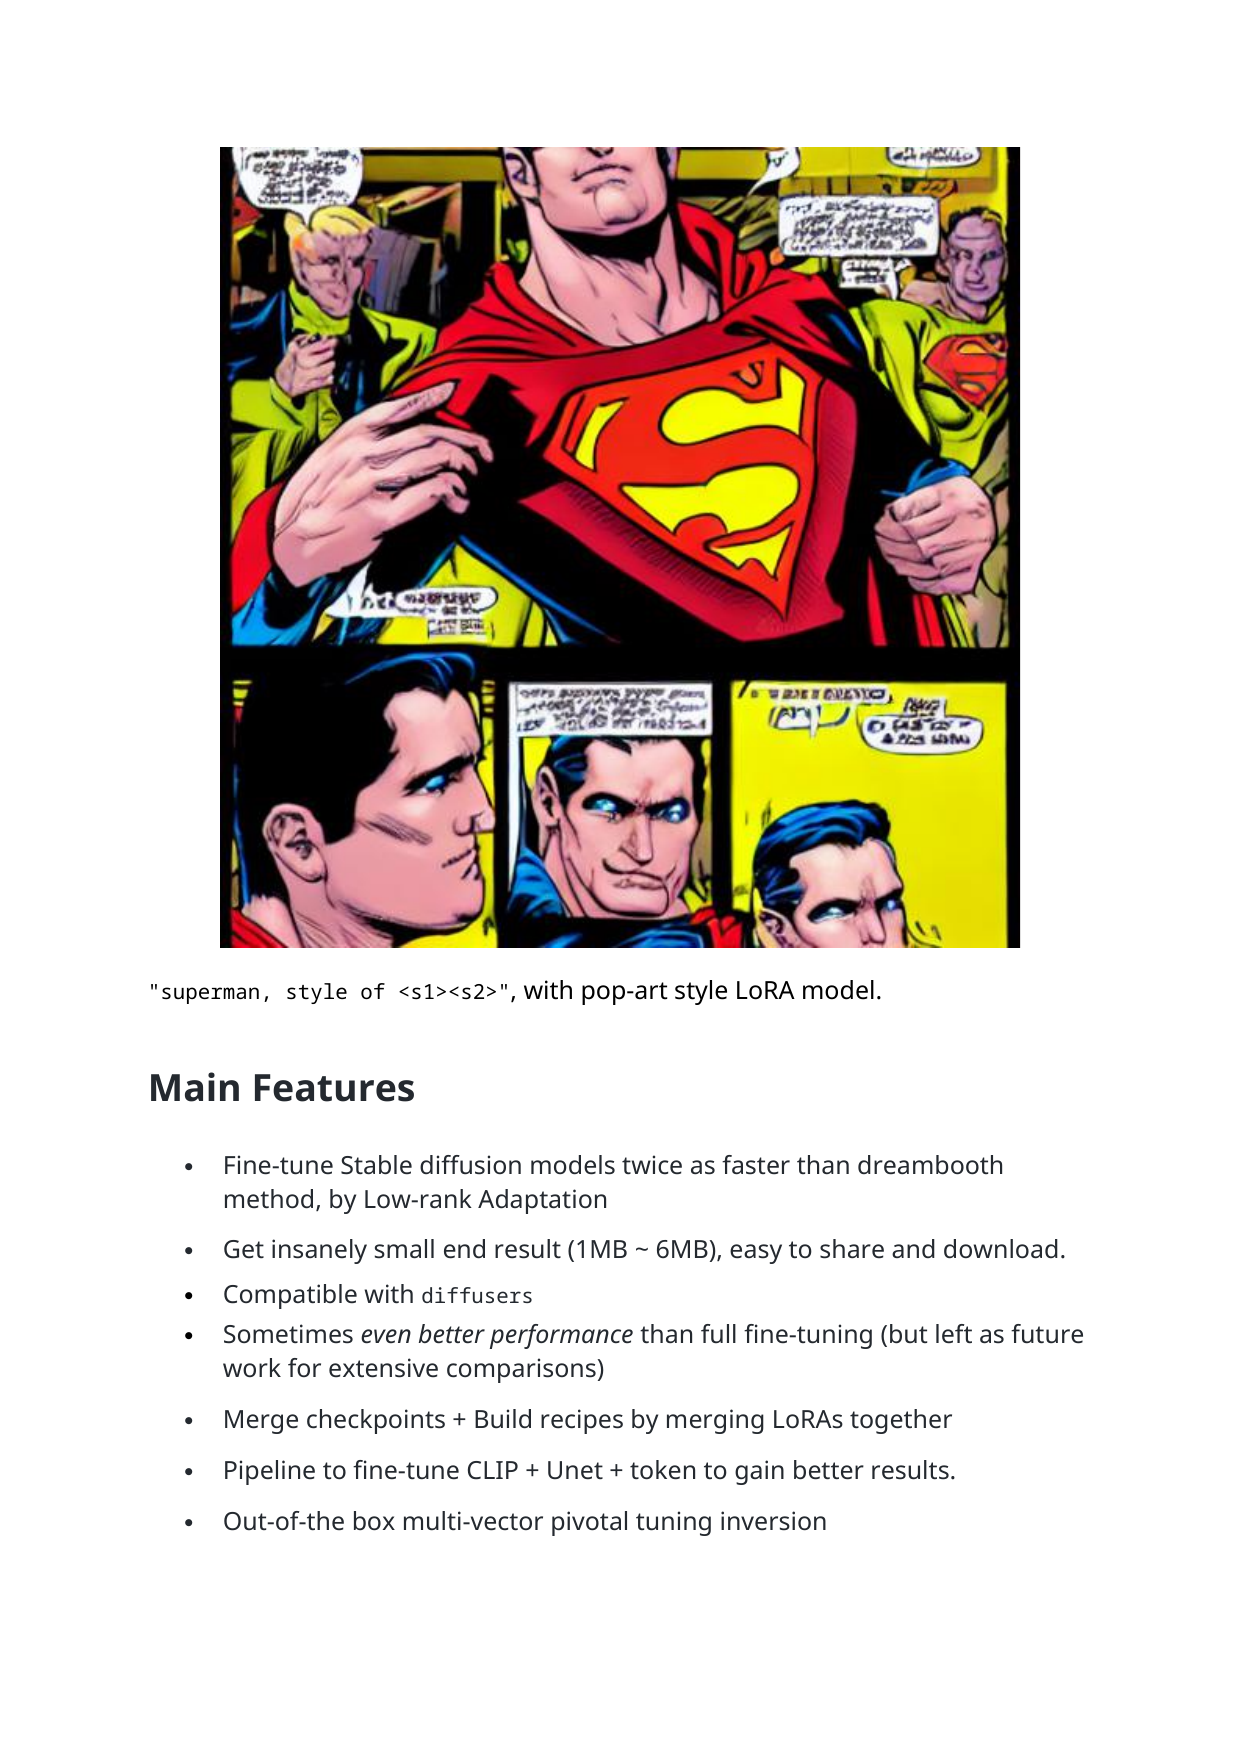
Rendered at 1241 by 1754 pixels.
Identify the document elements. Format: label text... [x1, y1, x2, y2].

list Out-of-the box multi-vector pivotal tuning inversion [185, 1503, 1093, 1537]
list Fine-tune Stable diffusion models twice as faster than dreambooth method, by Low-rank Adaptation [185, 1147, 1093, 1215]
text "superman, style of <s1><s2>", with pop-art style LoRA model. [148, 973, 1093, 1007]
list Sometimes even better performance than full fine-tuning (but left as future work for extensive comparisons) [185, 1317, 1093, 1385]
list Compatible with diffusers [185, 1277, 1093, 1311]
list Pipeline to fine-tune CLIP + Unet + token to gain better results. [185, 1452, 1093, 1486]
list Merge checkpoints + Build recipes by merging LoRAs together [185, 1402, 1093, 1436]
list Get insanely small end result (1MB ~ 6MB), easy to share and download. [185, 1232, 1093, 1266]
subtitle Main Features [148, 1061, 1093, 1112]
